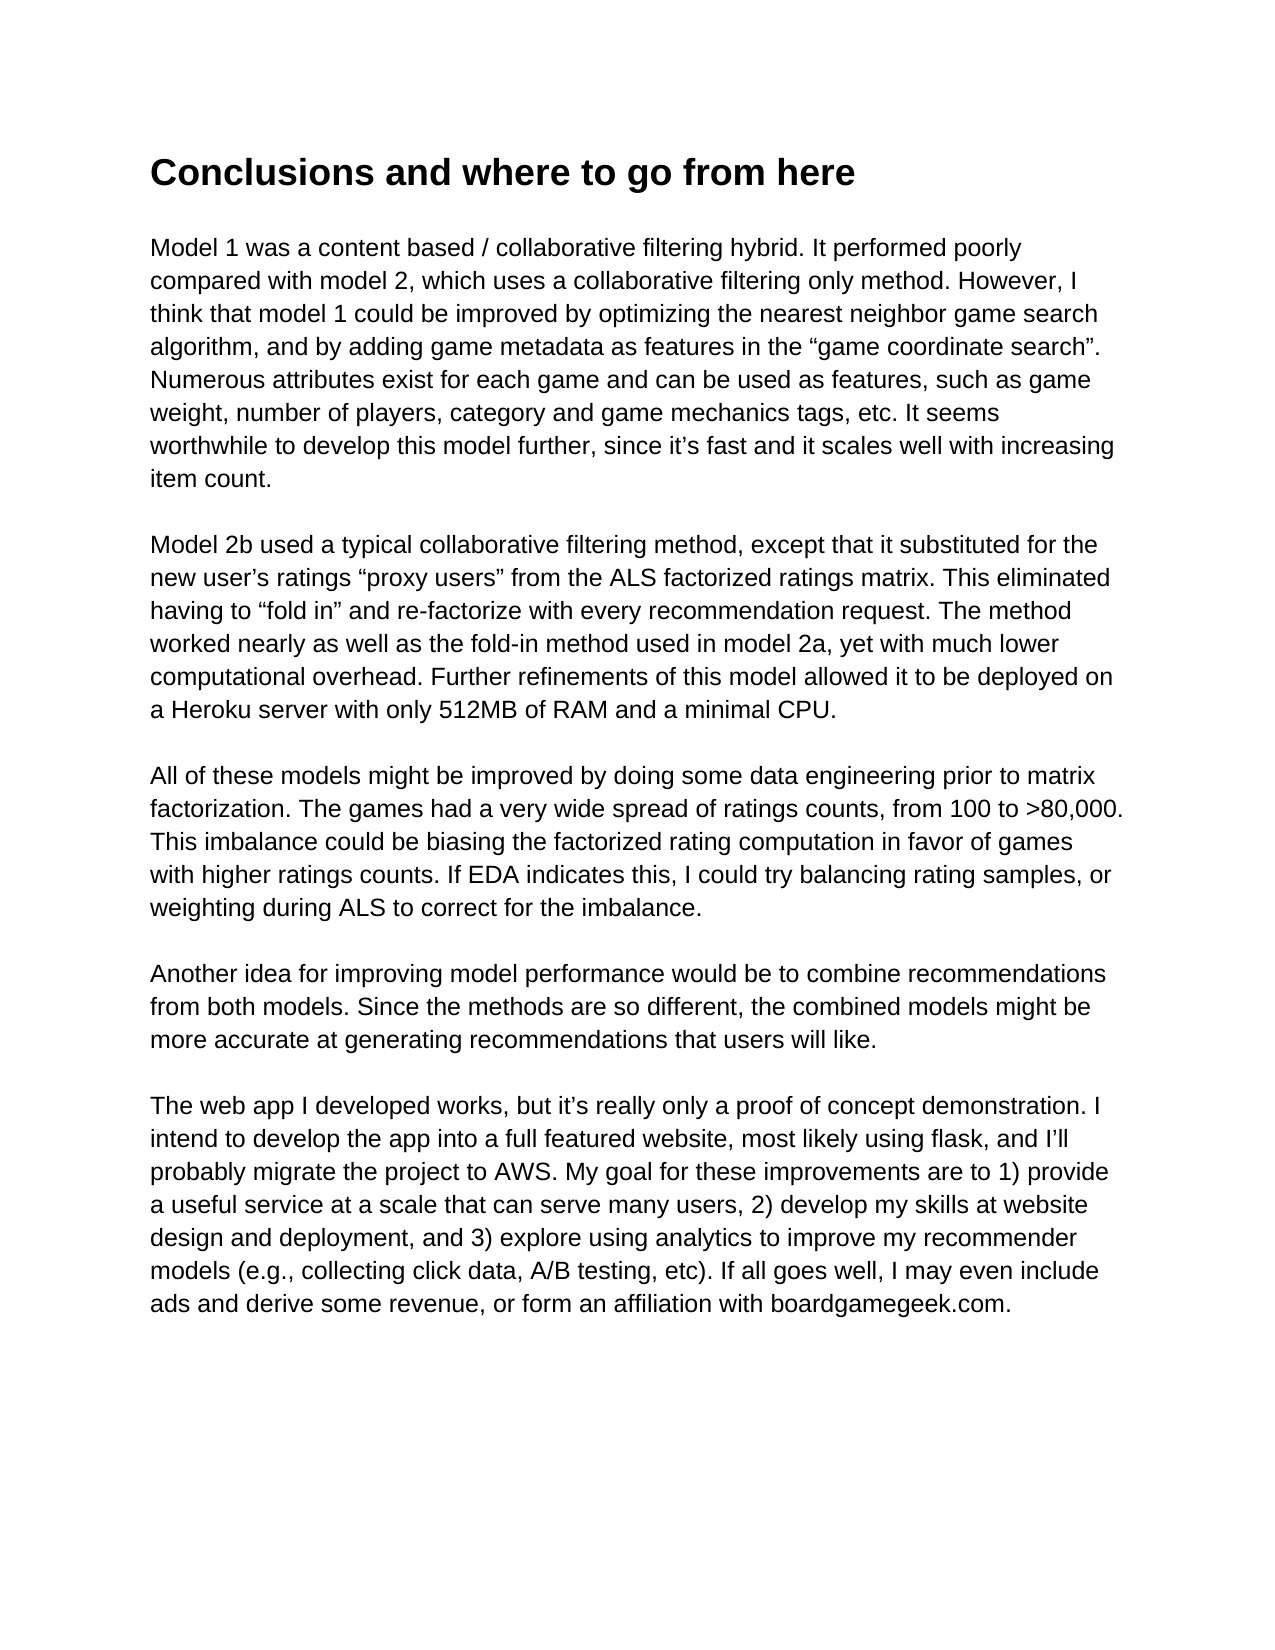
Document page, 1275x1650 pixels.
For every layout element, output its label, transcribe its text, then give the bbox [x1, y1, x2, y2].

text The web app I developed works, but it’s really only a proof of concept demonstration. I intend to develop the app into a full featured website, most likely using flask, and I’ll probably migrate the project to AWS. My goal for these improvements are to 1) provide a useful service at a scale that can serve many users, 2) develop my skills at website design and deployment, and 3) explore using analytics to improve my recommender models (e.g., collecting click data, A/B testing, etc). If all goes well, I may even include ads and derive some revenue, or form an affiliation with boardgamegeek.com. [150, 1091, 1125, 1318]
text Another idea for improving model performance would be to combine recommendations from both models. Since the methods are so different, the combined models might be more accurate at generating recommendations that users will like. [150, 959, 1125, 1054]
text Model 2b used a typical collaborative filtering method, except that it substituted for the new user’s ratings “proxy users” from the ALS factorized ratings matrix. This eliminated having to “fold in” and re-factorize with every recommendation request. The method worked nearly as well as the fold-in method used in model 2a, yet with much lower computational overhead. Further refinements of this model allowed it to be deployed on a Heroku server with only 512MB of RAM and a minimal CPU. [150, 530, 1125, 724]
text Conclusions and where to go from here [150, 150, 1125, 193]
text All of these models might be improved by doing some data engineering prior to matrix factorization. The games had a very wide spread of ratings counts, from 100 to >80,000. This imbalance could be biasing the factorized rating computation in favor of games with higher ratings counts. If EDA indicates this, I could try balancing rating samples, or weighting during ALS to correct for the imbalance. [150, 761, 1125, 922]
text Model 1 was a content based / collaborative filtering hybrid. It performed poorly compared with model 2, which uses a collaborative filtering only method. However, I think that model 1 could be improved by optimizing the nearest neighbor game search algorithm, and by adding game metadata as features in the “game coordinate search”. Numerous attributes exist for each game and can be used as features, such as game weight, number of players, category and game mechanics tags, etc. It seems worthwhile to develop this model further, since it’s fast and it scales well with increasing item count. [150, 233, 1125, 492]
